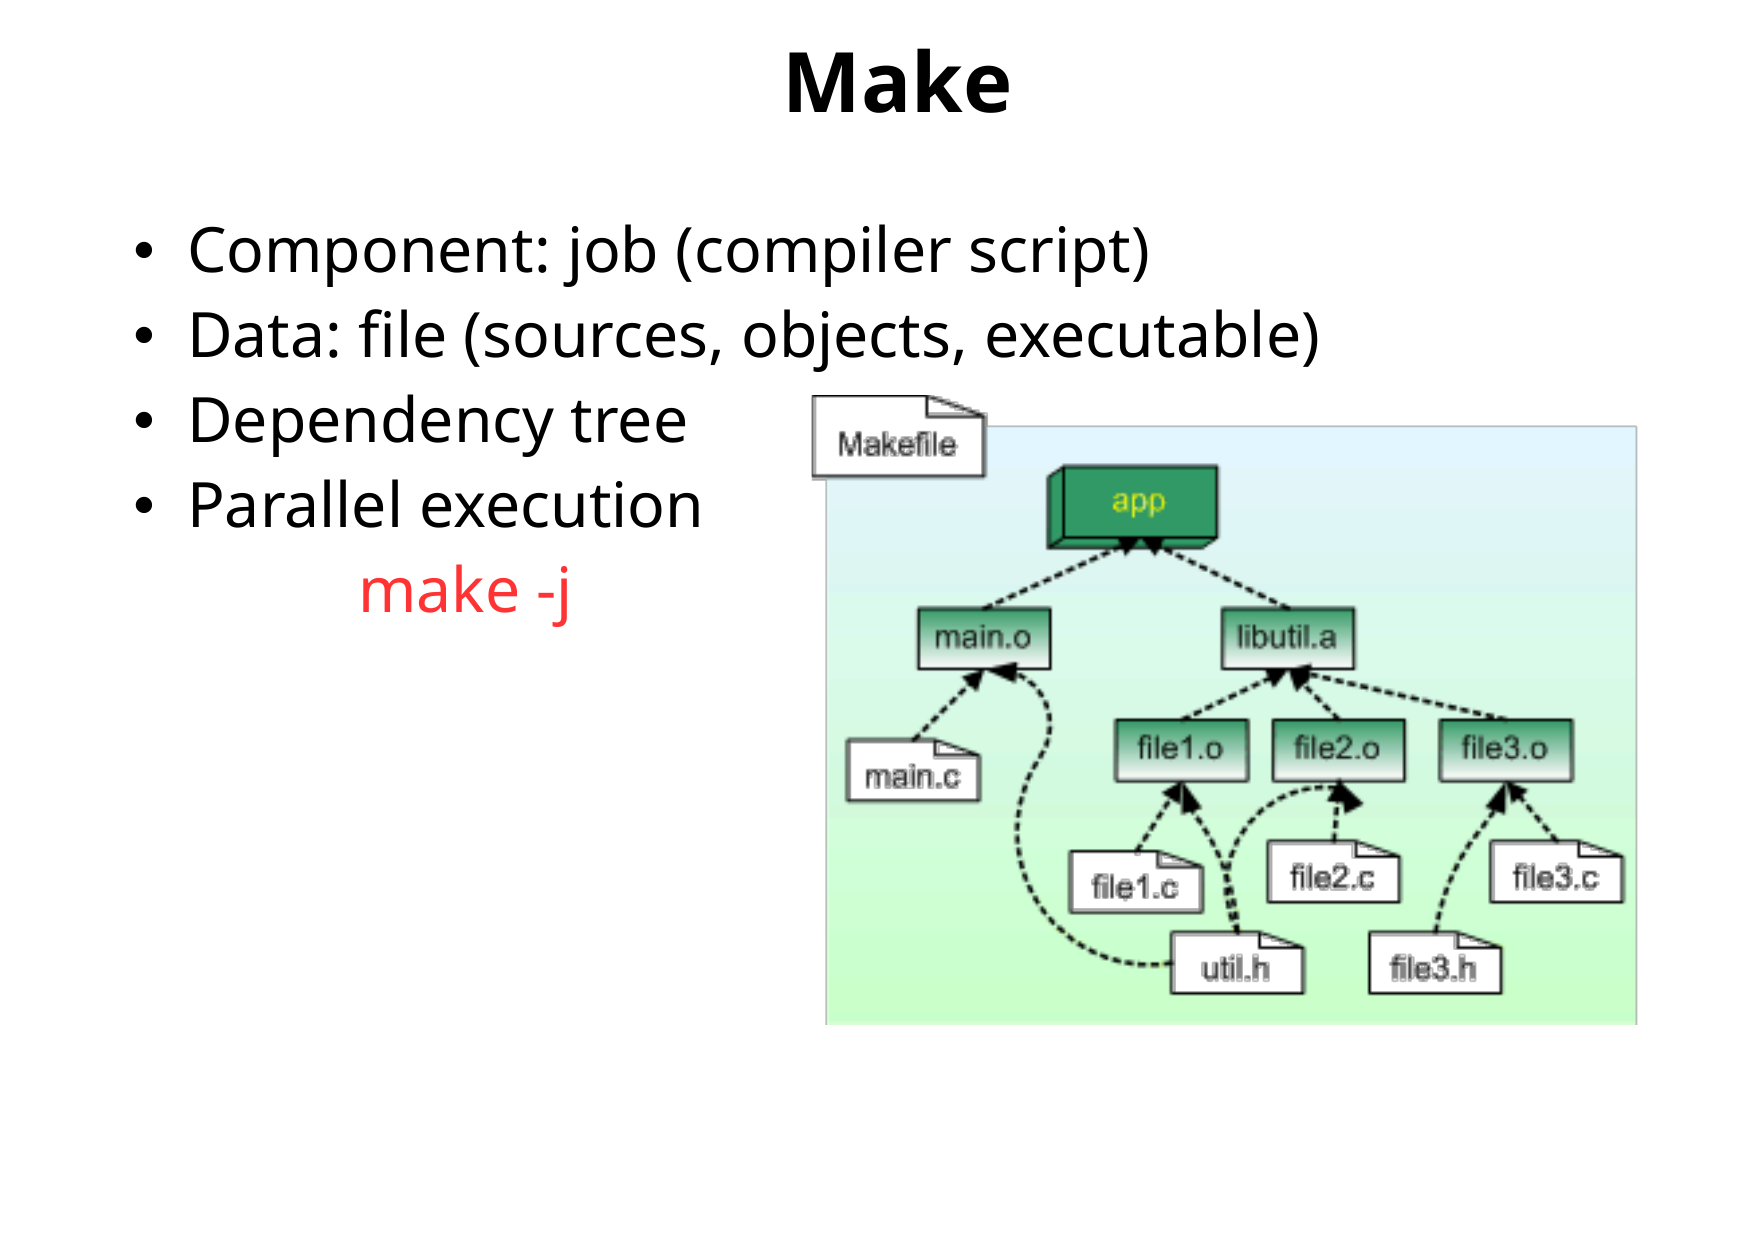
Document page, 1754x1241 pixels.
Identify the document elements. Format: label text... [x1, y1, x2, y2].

list [1640, 546, 1699, 631]
text Make [96, 23, 1699, 137]
list Parallel execution [133, 461, 811, 546]
list [1640, 461, 1699, 546]
picture [811, 395, 1640, 1025]
list Dependency tree [133, 375, 1699, 461]
list make -j [321, 546, 811, 631]
list Data: file (sources, objects, executable) [133, 290, 1699, 375]
list Component: job (compiler script) [133, 205, 1699, 290]
